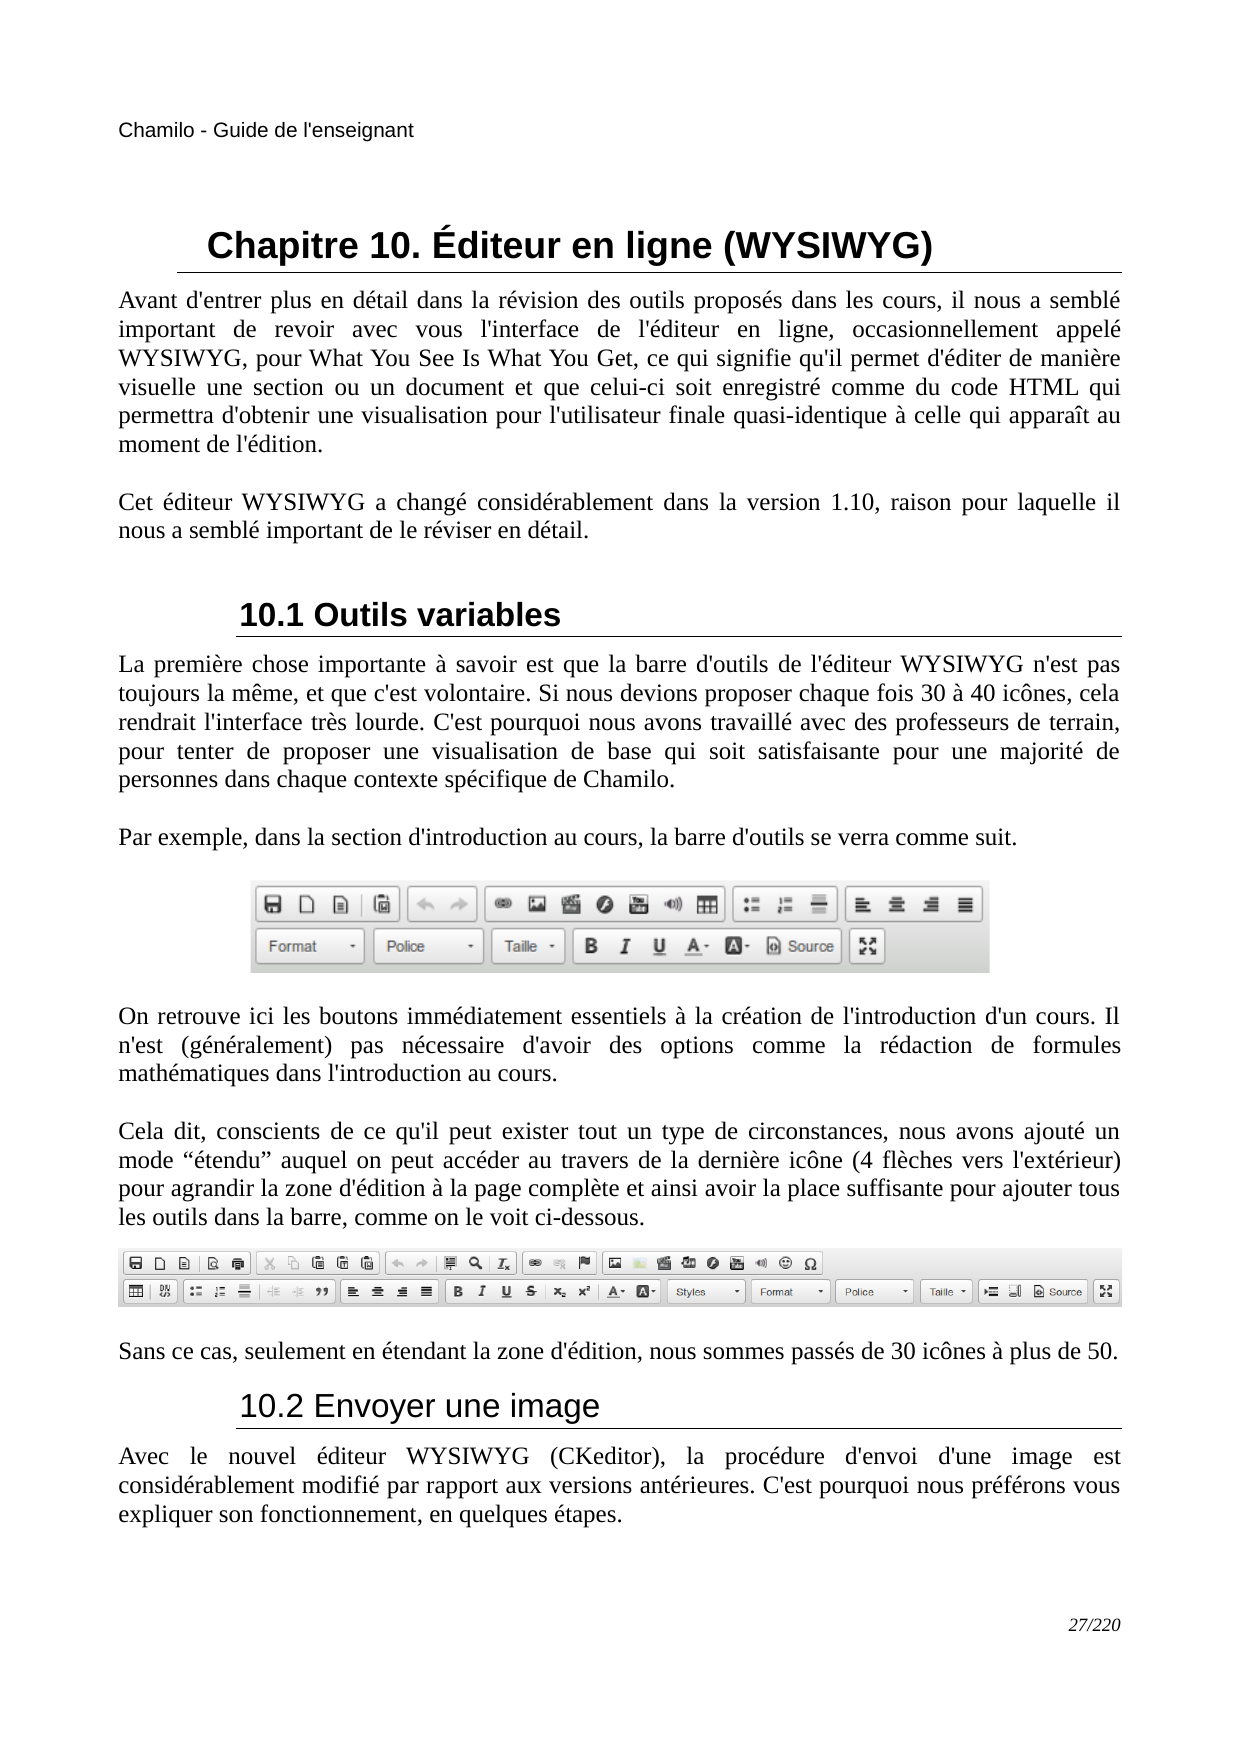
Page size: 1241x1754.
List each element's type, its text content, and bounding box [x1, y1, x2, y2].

text La première chose importante à savoir est que la barre d'outils de l'éditeur WYSIWYG n'est pas toujours la même, et que c'est volontaire. Si nous devions proposer chaque fois 30 à 40 icônes, cela rendrait l'interface très lourde. C'est pourquoi nous avons travaillé avec des professeurs de terrain, pour tenter de proposer une visualisation de base qui soit satisfaisante pour une majorité de personnes dans chaque contexte spécifique de Chamilo. [118, 649, 1122, 793]
picture [250, 879, 990, 973]
text Cet éditeur WYSIWYG a changé considérablement dans la version 1.10, raison pour laquelle il nous a semblé important de le réviser en détail. [118, 487, 1122, 544]
text Avec le nouvel éditeur WYSIWYG (CKeditor), la procédure d'envoi d'une image est considérablement modifié par rapport aux versions antérieures. C'est pourquoi nous préférons vous expliquer son fonctionnement, en quelques étapes. [118, 1441, 1122, 1527]
text Cela dit, conscients de ce qu'il peut exister tout un type de circonstances, nous avons ajouté un mode “étendu” auquel on peut accéder au travers de la dernière icône (4 flèches vers l'extérieur) pour agrandir la zone d'édition à la page complète et ainsi avoir la place suffisante pour ajouter tous les outils dans la barre, comme on le voit ci-dessous. [118, 1116, 1122, 1231]
subtitle Envoyer une image [236, 1383, 1122, 1428]
text On retrouve ici les boutons immédiatement essentiels à la création de l'introduction d'un cours. Il n'est (généralement) pas nécessaire d'avoir des options comme la rédaction de formules mathématiques dans l'introduction au cours. [118, 1001, 1122, 1087]
picture [118, 1248, 1123, 1307]
subtitle Éditeur en ligne (WYSIWYG) [177, 190, 1122, 272]
subtitle Outils variables [236, 592, 1122, 636]
text Avant d'entrer plus en détail dans la révision des outils proposés dans les cours, il nous a semblé important de revoir avec vous l'interface de l'éditeur en ligne, occasionnellement appelé WYSIWYG, pour What You See Is What You Get, ce qui signifie qu'il permet d'éditer de manière visuelle une section ou un document et que celui-ci soit enregistré comme du code HTML qui permettra d'obtenir une visualisation pour l'utilisateur finale quasi-identique à celle qui apparaît au moment de l'édition. [118, 285, 1122, 458]
text Par exemple, dans la section d'introduction au cours, la barre d'outils se verra comme suit. [118, 822, 1122, 851]
text Sans ce cas, seulement en étendant la zone d'édition, nous sommes passés de 30 icônes à plus de 50. [118, 1336, 1122, 1364]
